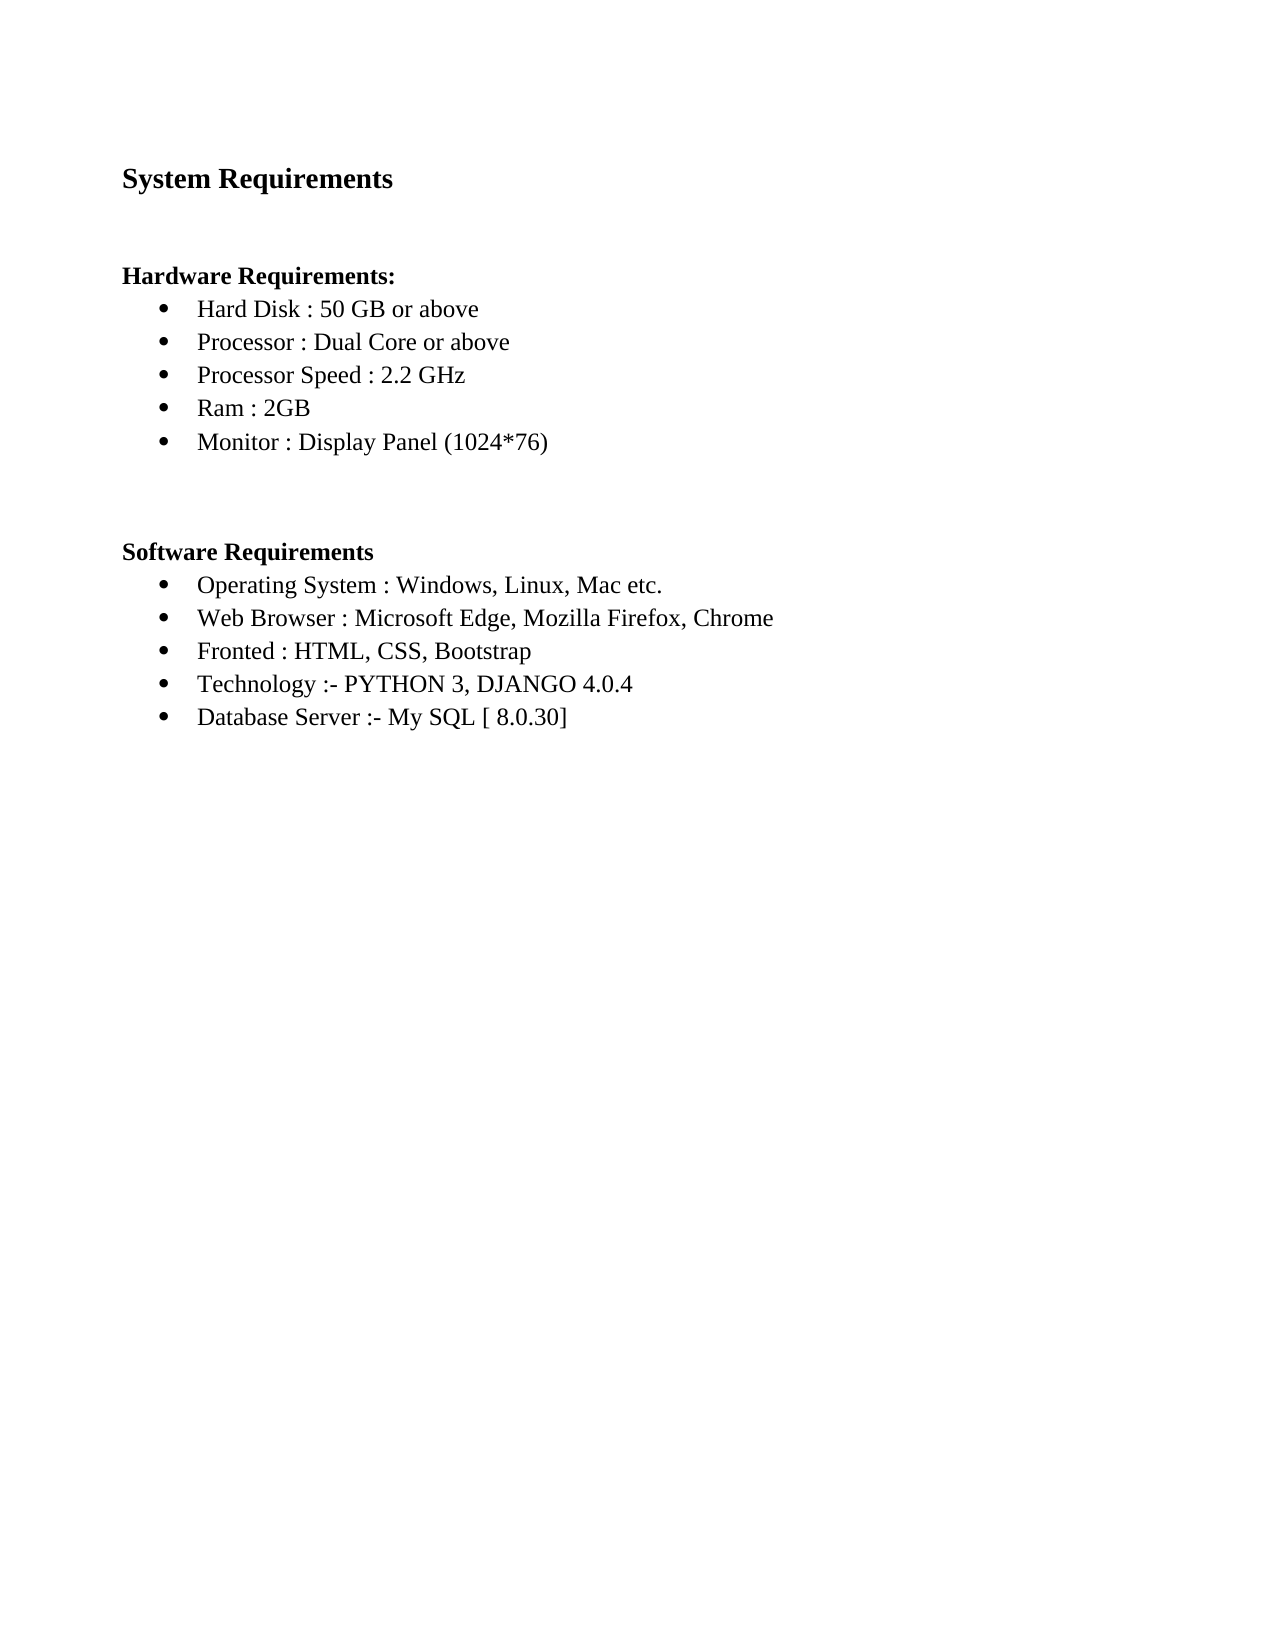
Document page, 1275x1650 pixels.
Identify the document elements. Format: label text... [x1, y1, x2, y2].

list Fronted : HTML, CSS, Bootstrap [159, 636, 1144, 664]
text Software Requirements [122, 537, 1144, 565]
list Hard Disk : 50 GB or above [159, 294, 1144, 323]
list Technology :- PYTHON 3, DJANGO 4.0.4 [159, 669, 1144, 697]
list Web Browser : Microsoft Edge, Mozilla Firefox, Chrome [159, 603, 1144, 631]
text Hardware Requirements: [122, 261, 1144, 290]
list Monitor : Display Panel (1024*76) [159, 427, 1144, 455]
text System Requirements [122, 161, 1144, 194]
list Processor : Dual Core or above [159, 327, 1144, 356]
list Database Server :- My SQL [ 8.0.30] [159, 702, 1144, 731]
list Processor Speed : 2.2 GHz [159, 361, 1144, 389]
list Operating System : Windows, Linux, Mac etc. [159, 570, 1144, 598]
list Ram : 2GB [159, 393, 1144, 422]
